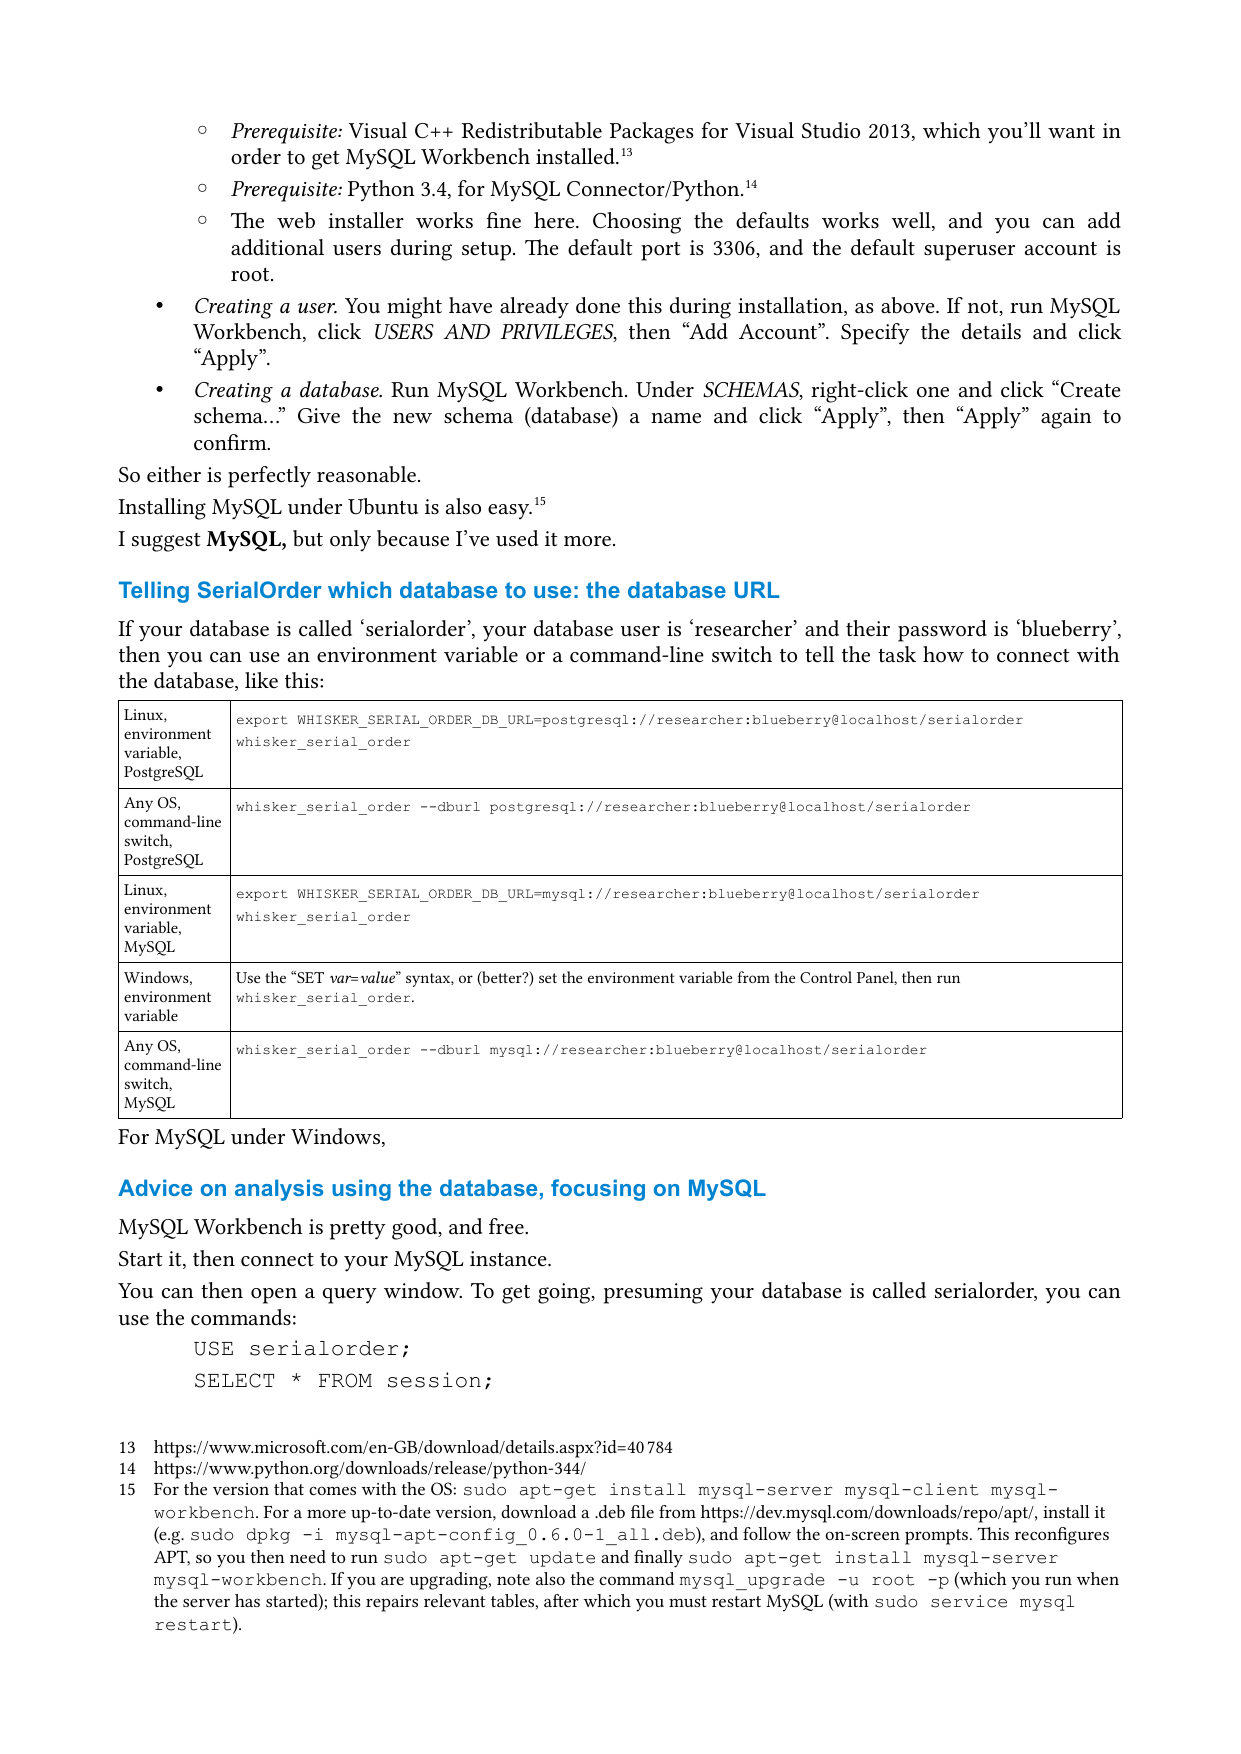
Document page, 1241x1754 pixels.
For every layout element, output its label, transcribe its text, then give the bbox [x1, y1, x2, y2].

table_header Linux, environment variable, PostgreSQL [119, 701, 230, 787]
text If your database is called ‘serialorder’, your database user is ‘researcher’ and their password is ‘blueberry’, then you can use an environment variable or a command-line switch to tell the task how to connect with the database, like this: [118, 616, 1122, 694]
list https://www.python.org/downloads/release/python-344/ [118, 1458, 1122, 1479]
table_cell Any OS, command-line switch, MySQL [119, 1032, 230, 1118]
table_cell Linux, environment variable, MySQL [119, 876, 230, 962]
table_cell Any OS, command-line switch, PostgreSQL [119, 789, 230, 875]
text SELECT * FROM session; [118, 1368, 1122, 1394]
list https://www.microsoft.com/en-GB/download/details.aspx?id=40784 [118, 1436, 1122, 1458]
subtitle Advice on analysis using the database, focusing on MySQL [118, 1175, 1122, 1202]
text For the version that comes with the OS: sudo apt-get install mysql-server mysql-client mysql-workbench. For a more up-to-date version, download a .deb file from https://dev.mysql.com/downloads/repo/apt/, install it (e.g. sudo dpkg -i mysql-apt-config_0.6.0-1_all.deb), and follow the on-screen prompts. This reconfigures APT, so you then need to run sudo apt-get update and finally sudo apt-get install mysql-server mysql-workbench. If you are upgrading, note also the command mysql_upgrade -u root -p (which you run when the server has started); this repairs relevant tables, after which you must restart MySQL (with sudo service mysql restart). [118, 1479, 1122, 1636]
text So either is perfectly reasonable. [118, 462, 1122, 488]
text Installing MySQL under Ubuntu is also easy. [118, 494, 1122, 520]
list Creating a database. Run MySQL Workbench. Under SCHEMAS, right-click one and click “Create schema...” Give the new schema (database) a name and click “Apply”, then “Apply” again to confirm. [156, 377, 1122, 456]
text MySQL Workbench is pretty good, and free. [118, 1214, 1122, 1240]
text USE serialorder; [118, 1337, 1122, 1362]
list Prerequisite: Visual C++ Redistributable Packages for Visual Studio 2013, which you’ll want in order to get MySQL Workbench installed. [193, 118, 1122, 170]
text I suggest MySQL, but only because I’ve used it more. [118, 526, 1122, 552]
list Prerequisite: Python 3.4, for MySQL Connector/Python. [193, 176, 1122, 202]
list The web installer works fine here. Choosing the defaults works well, and you can add additional users during setup. The default port is 3306, and the default superuser account is root. [193, 208, 1122, 287]
table_cell export WHISKER_SERIAL_ORDER_DB_URL=mysql://researcher:blueberry@localhost/serialorder whisker_serial_order [231, 876, 1122, 962]
table_header export WHISKER_SERIAL_ORDER_DB_URL=postgresql://researcher:blueberry@localhost/serialorder whisker_serial_order [231, 701, 1122, 787]
subtitle Telling SerialOrder which database to use: the database URL [118, 577, 1122, 603]
text You can then open a query window. To get going, presuming your database is called serialorder, you can use the commands: [118, 1278, 1122, 1331]
table_cell Use the “SET var=value” syntax, or (better?) set the environment variable from the Control Panel, then run whisker_serial_order. [231, 963, 1122, 1031]
text For MySQL under Windows, [118, 1124, 1122, 1150]
table_cell whisker_serial_order --dburl postgresql://researcher:blueberry@localhost/serialorder [231, 789, 1122, 875]
table_cell Windows, environment variable [119, 963, 230, 1031]
list Creating a user. You might have already done this during installation, as above. If not, run MySQL Workbench, click USERS AND PRIVILEGES, then “Add Account”. Specify the details and click “Apply”. [156, 293, 1122, 371]
table_cell whisker_serial_order --dburl mysql://researcher:blueberry@localhost/serialorder [231, 1032, 1122, 1118]
text Start it, then connect to your MySQL instance. [118, 1246, 1122, 1272]
